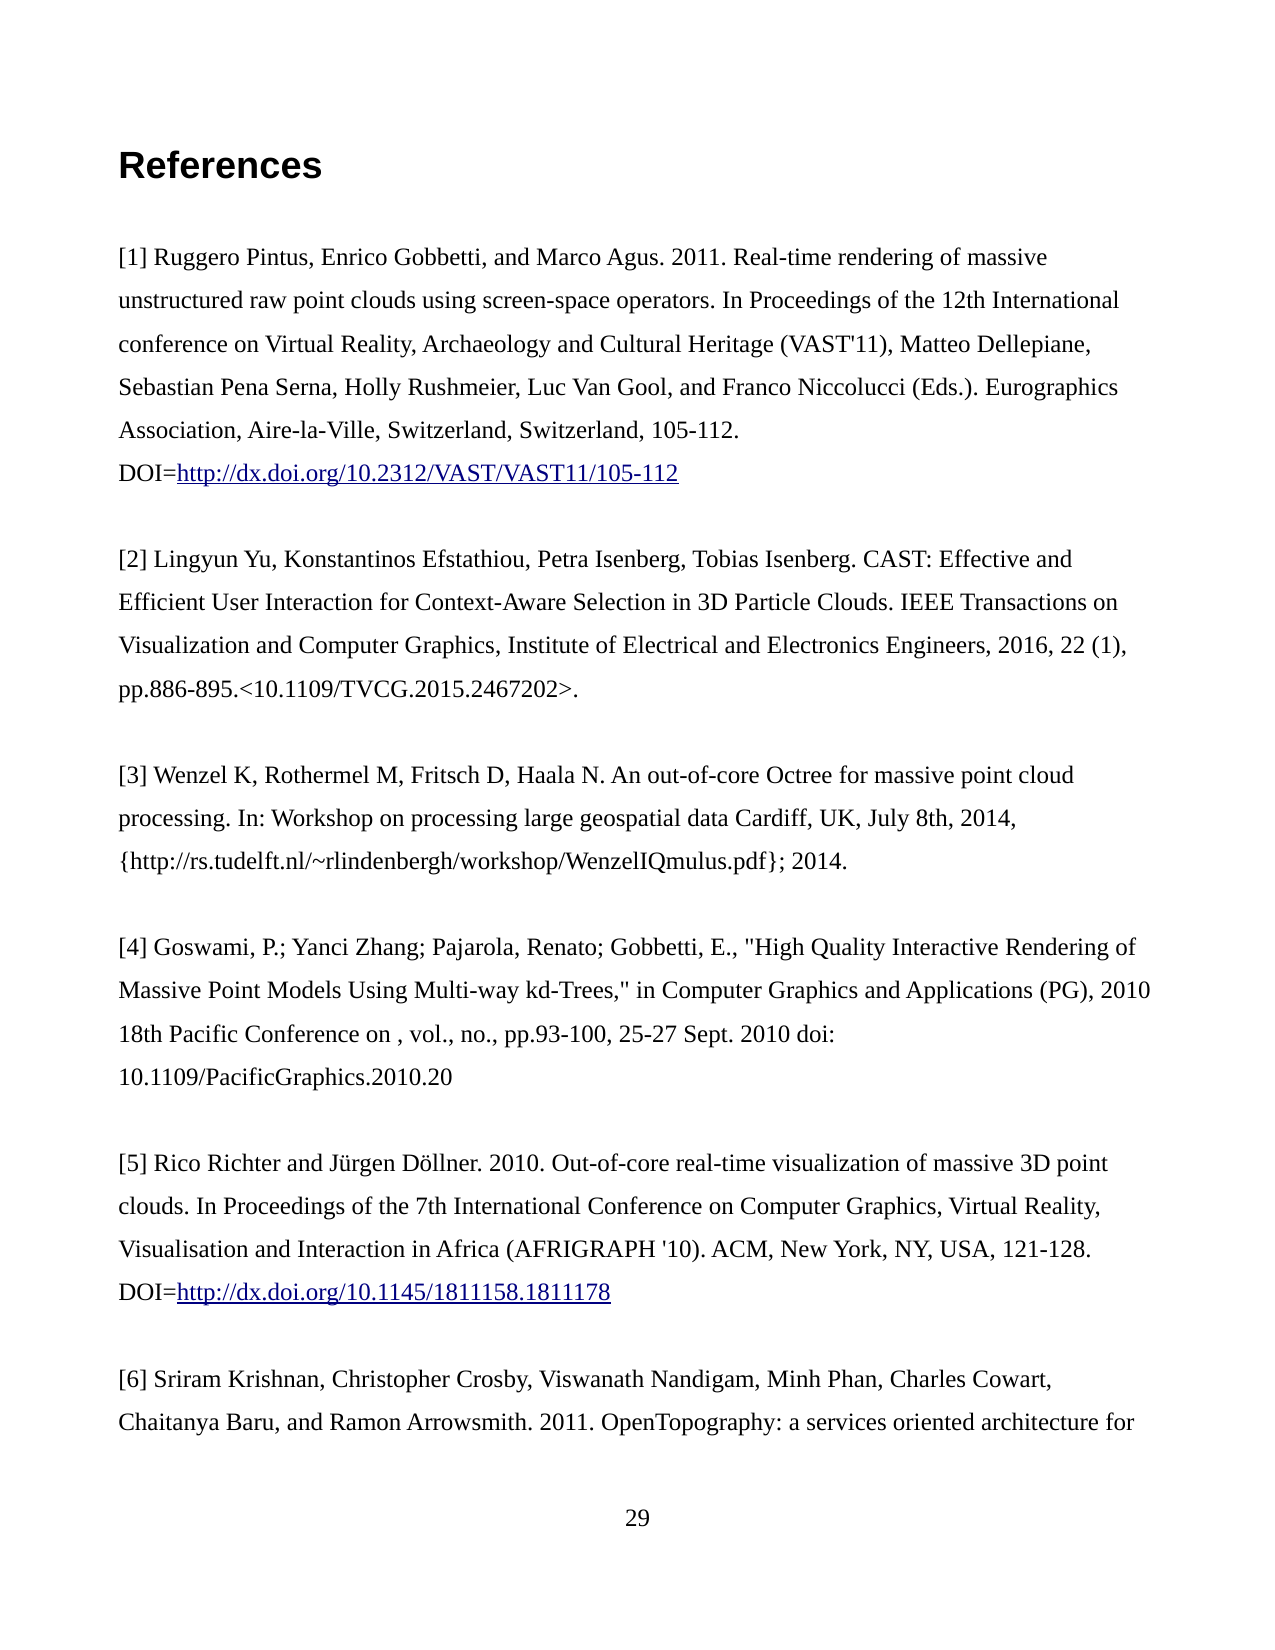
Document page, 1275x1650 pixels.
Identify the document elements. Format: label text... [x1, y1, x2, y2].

subtitle References [118, 143, 1157, 187]
text [6] Sriram Krishnan, Christopher Crosby, Viswanath Nandigam, Minh Phan, Charles Cowart, Chaitanya Baru, and Ramon Arrowsmith. 2011. OpenTopography: a services oriented architecture for [118, 1364, 1157, 1436]
text [2] Lingyun Yu, Konstantinos Efstathiou, Petra Isenberg, Tobias Isenberg. CAST: Effective and Efficient User Interaction for Context-Aware Selection in 3D Particle Clouds. IEEE Transactions on Visualization and Computer Graphics, Institute of Electrical and Electronics Engineers, 2016, 22 (1), pp.886-895.<10.1109/TVCG.2015.2467202>. [118, 544, 1157, 702]
text [1] Ruggero Pintus, Enrico Gobbetti, and Marco Agus. 2011. Real-time rendering of massive unstructured raw point clouds using screen-space operators. In Proceedings of the 12th International conference on Virtual Reality, Archaeology and Cultural Heritage (VAST'11), Matteo Dellepiane, Sebastian Pena Serna, Holly Rushmeier, Luc Van Gool, and Franco Niccolucci (Eds.). Eurographics Association, Aire-la-Ville, Switzerland, Switzerland, 105-112. DOI=http://dx.doi.org/10.2312/VAST/VAST11/105-112 [118, 242, 1157, 487]
text [3] Wenzel K, Rothermel M, Fritsch D, Haala N. An out-of-core Octree for massive point cloud processing. In: Workshop on processing large geospatial data Cardiff, UK, July 8th, 2014, {http://rs.tudelft.nl/~rlindenbergh/workshop/WenzelIQmulus.pdf}; 2014. [118, 760, 1157, 875]
text [4] Goswami, P.; Yanci Zhang; Pajarola, Renato; Gobbetti, E., "High Quality Interactive Rendering of Massive Point Models Using Multi-way kd-Trees," in Computer Graphics and Applications (PG), 2010 18th Pacific Conference on , vol., no., pp.93-100, 25-27 Sept. 2010 doi: 10.1109/PacificGraphics.2010.20 [118, 932, 1157, 1091]
text [5] Rico Richter and Jürgen Döllner. 2010. Out-of-core real-time visualization of massive 3D point clouds. In Proceedings of the 7th International Conference on Computer Graphics, Virtual Reality, Visualisation and Interaction in Africa (AFRIGRAPH '10). ACM, New York, NY, USA, 121-128. DOI=http://dx.doi.org/10.1145/1811158.1811178 [118, 1148, 1157, 1306]
